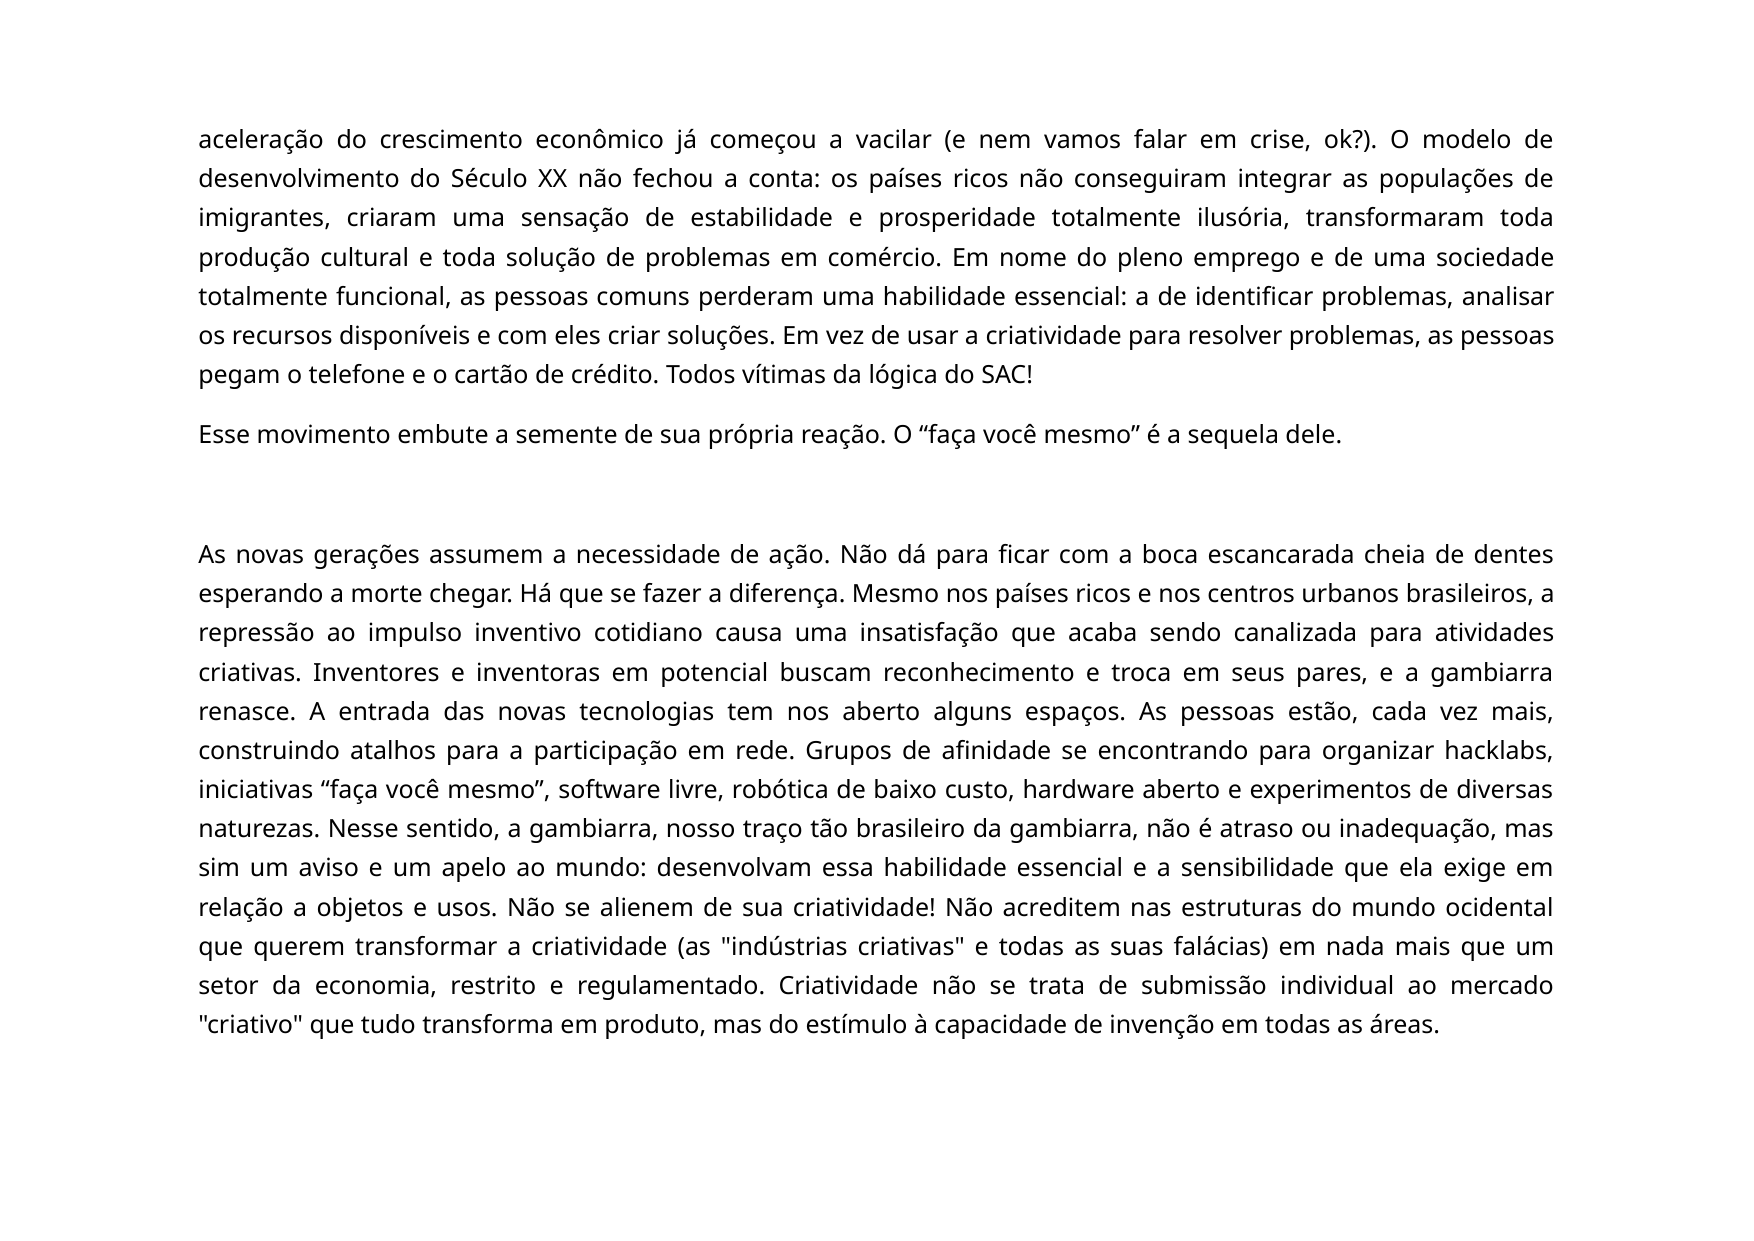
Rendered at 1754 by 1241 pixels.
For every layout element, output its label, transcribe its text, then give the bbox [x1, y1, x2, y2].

text Esse movimento embute a semente de sua própria reação. O “faça você mesmo” é a sequela dele. [198, 417, 1556, 451]
text aceleração do crescimento econômico já começou a vacilar (e nem vamos falar em crise, ok?). O modelo de desenvolvimento do Século XX não fechou a conta: os países ricos não conseguiram integrar as populações de imigrantes, criaram uma sensação de estabilidade e prosperidade totalmente ilusória, transformaram toda produção cultural e toda solução de problemas em comércio. Em nome do pleno emprego e de uma sociedade totalmente funcional, as pessoas comuns perderam uma habilidade essencial: a de identificar problemas, analisar os recursos disponíveis e com eles criar soluções. Em vez de usar a criatividade para resolver problemas, as pessoas pegam o telefone e o cartão de crédito. Todos vítimas da lógica do SAC! [198, 122, 1556, 391]
text As novas gerações assumem a necessidade de ação. Não dá para ficar com a boca escancarada cheia de dentes esperando a morte chegar. Há que se fazer a diferença. Mesmo nos países ricos e nos centros urbanos brasileiros, a repressão ao impulso inventivo cotidiano causa uma insatisfação que acaba sendo canalizada para atividades criativas. Inventores e inventoras em potencial buscam reconhecimento e troca em seus pares, e a gambiarra renasce. A entrada das novas tecnologias tem nos aberto alguns espaços. As pessoas estão, cada vez mais, construindo atalhos para a participação em rede. Grupos de afinidade se encontrando para organizar hacklabs, iniciativas “faça você mesmo”, software livre, robótica de baixo custo, hardware aberto e experimentos de diversas naturezas. Nesse sentido, a gambiarra, nosso traço tão brasileiro da gambiarra, não é atraso ou inadequação, mas sim um aviso e um apelo ao mundo: desenvolvam essa habilidade essencial e a sensibilidade que ela exige em relação a objetos e usos. Não se alienem de sua criatividade! Não acreditem nas estruturas do mundo ocidental que querem transformar a criatividade (as "indústrias criativas" e todas as suas falácias) em nada mais que um setor da economia, restrito e regulamentado. Criatividade não se trata de submissão individual ao mercado "criativo" que tudo transforma em produto, mas do estímulo à capacidade de invenção em todas as áreas. [198, 537, 1556, 1041]
